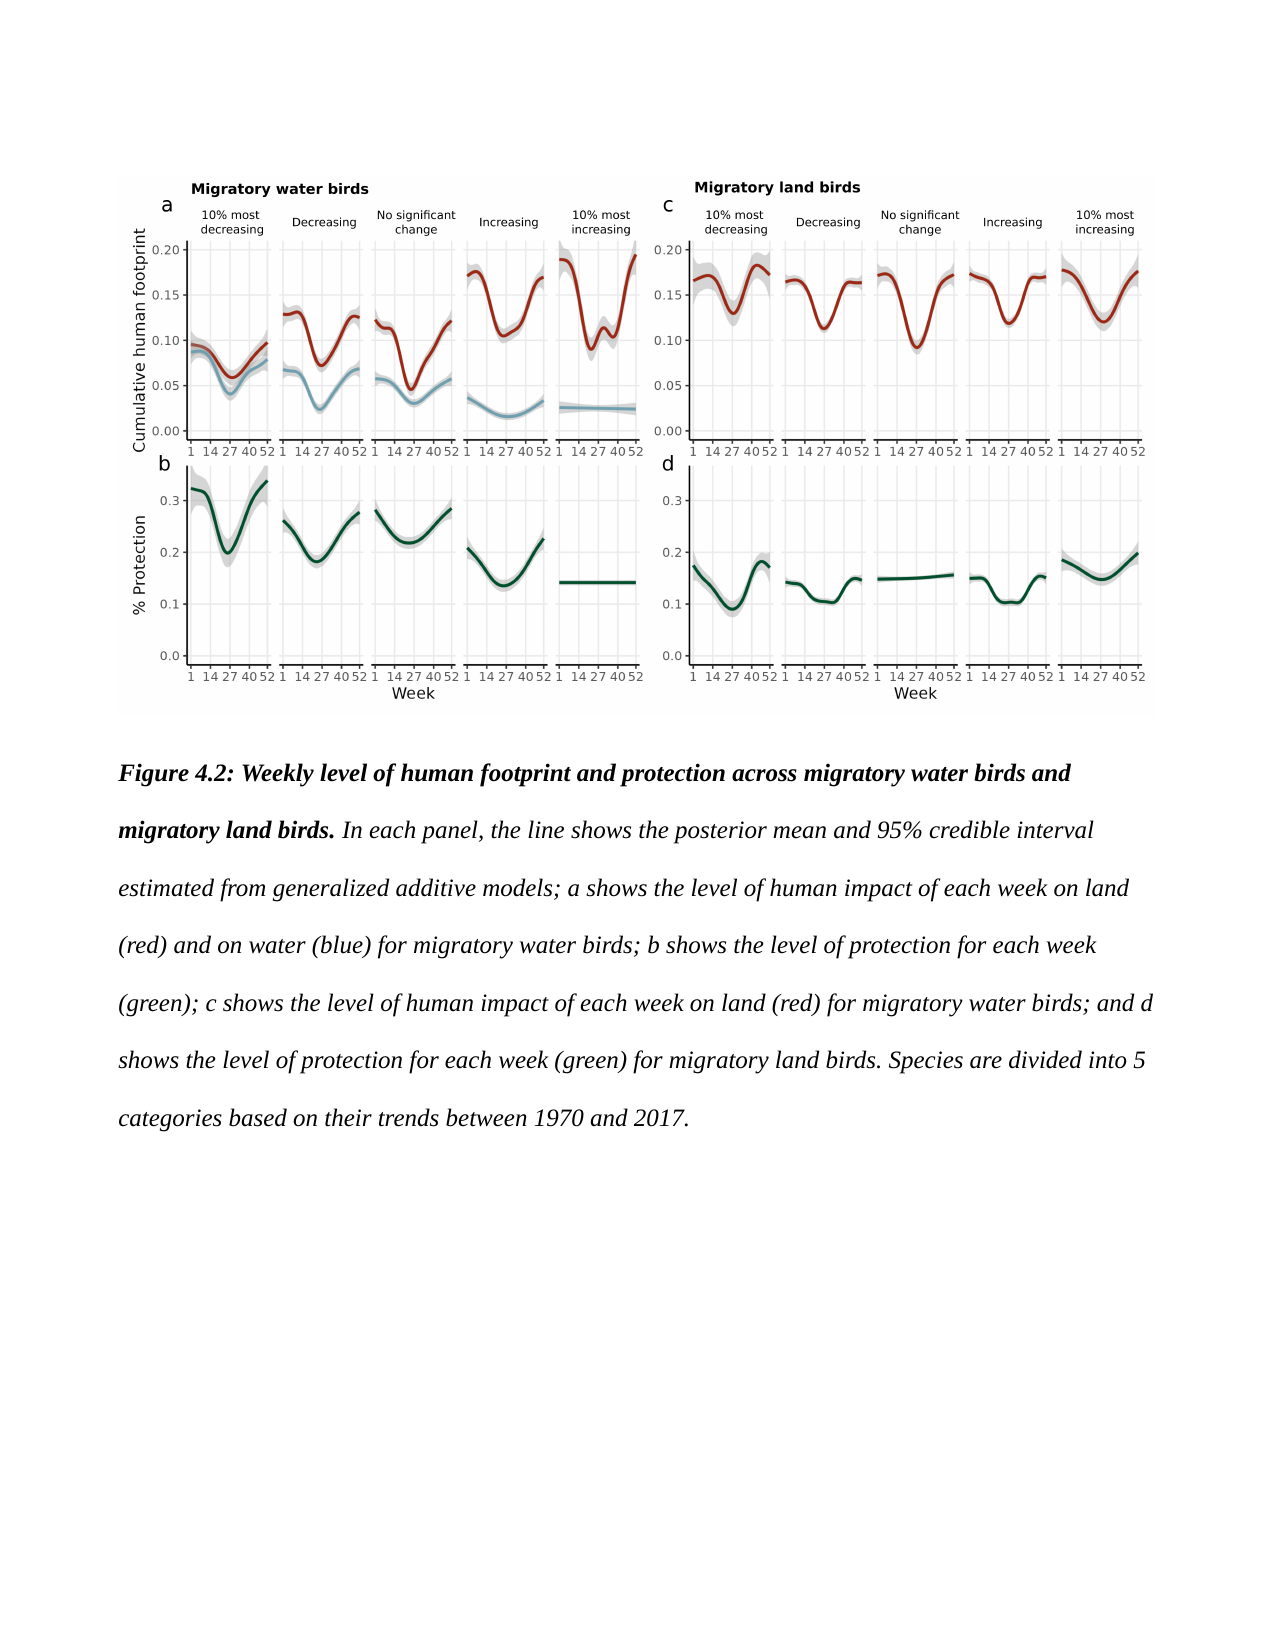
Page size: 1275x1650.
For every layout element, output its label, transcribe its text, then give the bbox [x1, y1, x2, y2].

picture [118, 175, 1157, 717]
text Figure 4.2: Weekly level of human footprint and protection across migratory water birds and migratory land birds. In each panel, the line shows the posterior mean and 95% credible interval estimated from generalized additive models; a shows the level of human impact of each week on land (red) and on water (blue) for migratory water birds; b shows the level of protection for each week (green); c shows the level of human impact of each week on land (red) for migratory water birds; and d shows the level of protection for each week (green) for migratory land birds. Species are divided into 5 categories based on their trends between 1970 and 2017. [118, 717, 1157, 1132]
